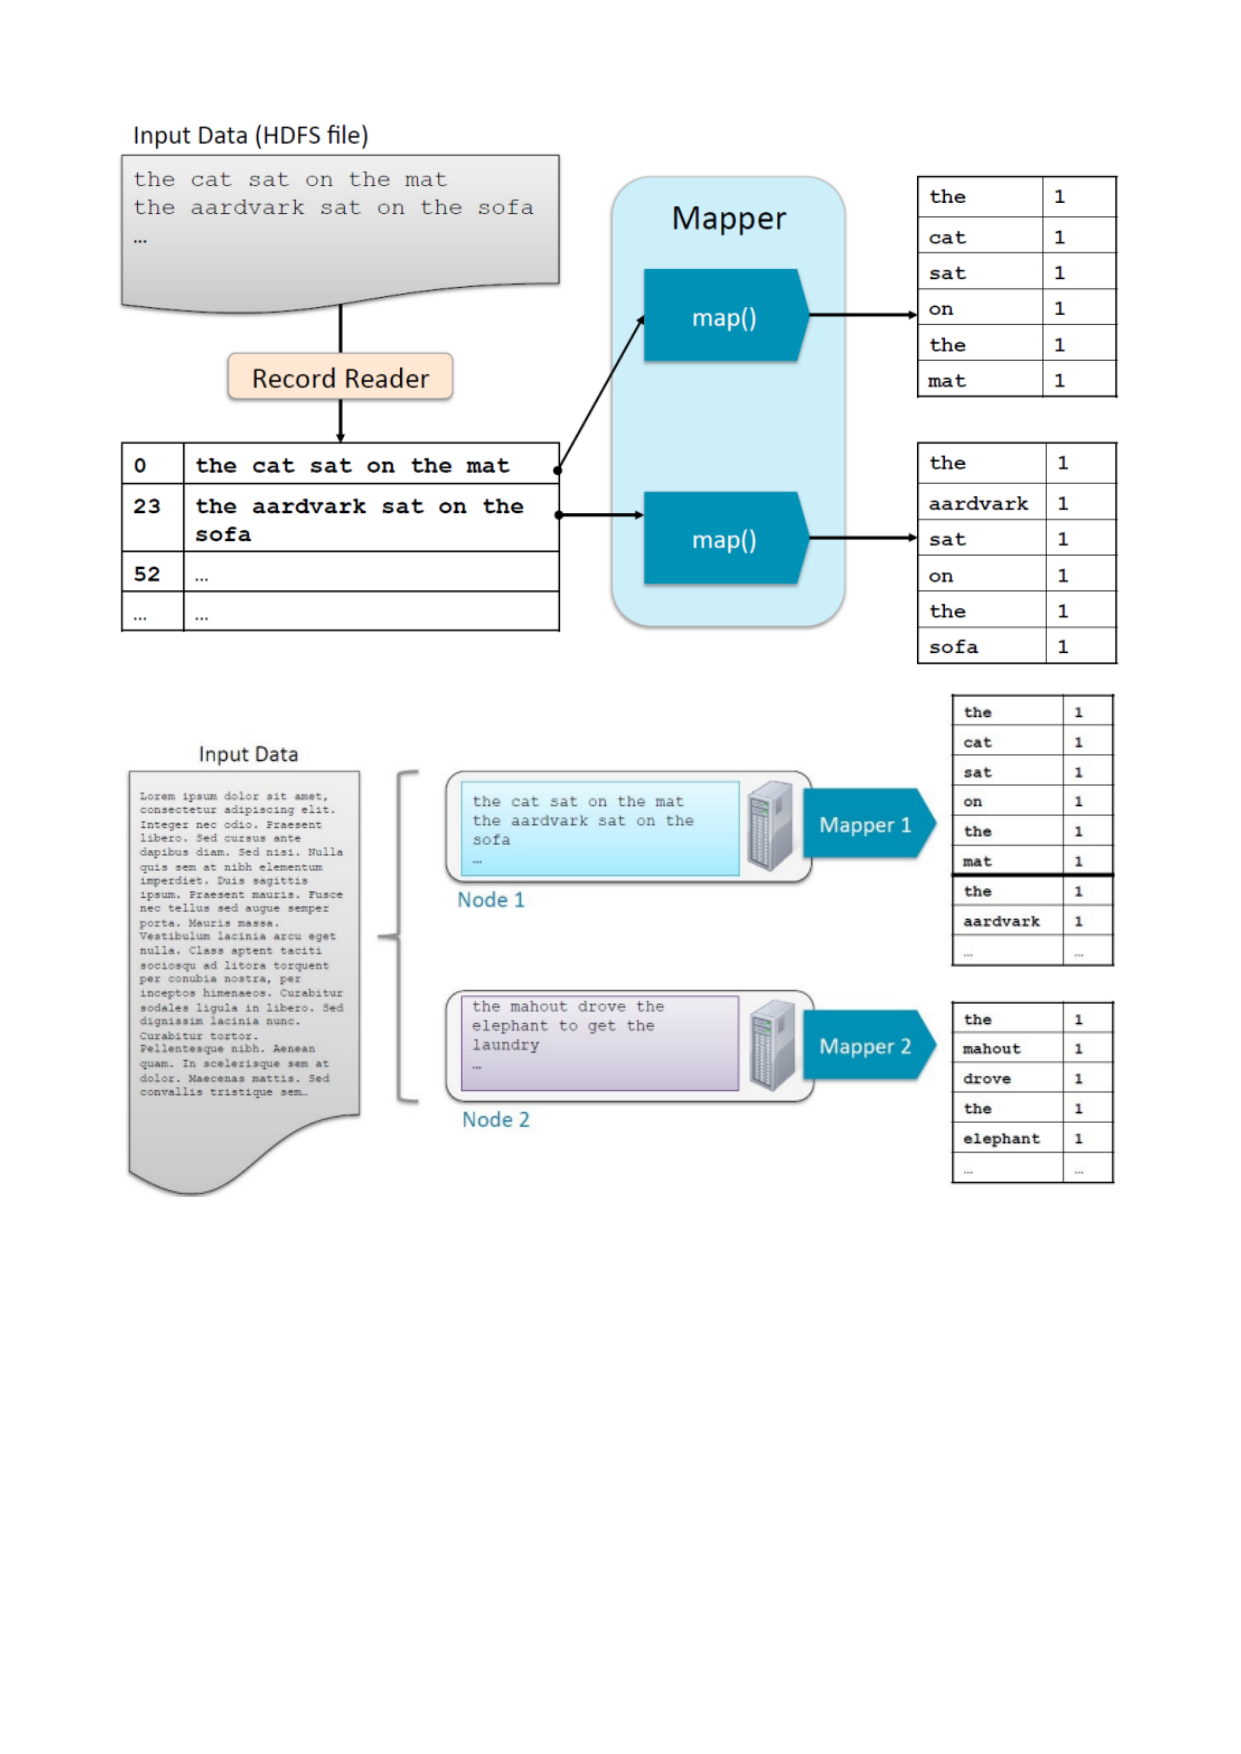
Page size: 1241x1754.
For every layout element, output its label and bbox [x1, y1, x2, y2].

picture [118, 120, 1123, 1197]
